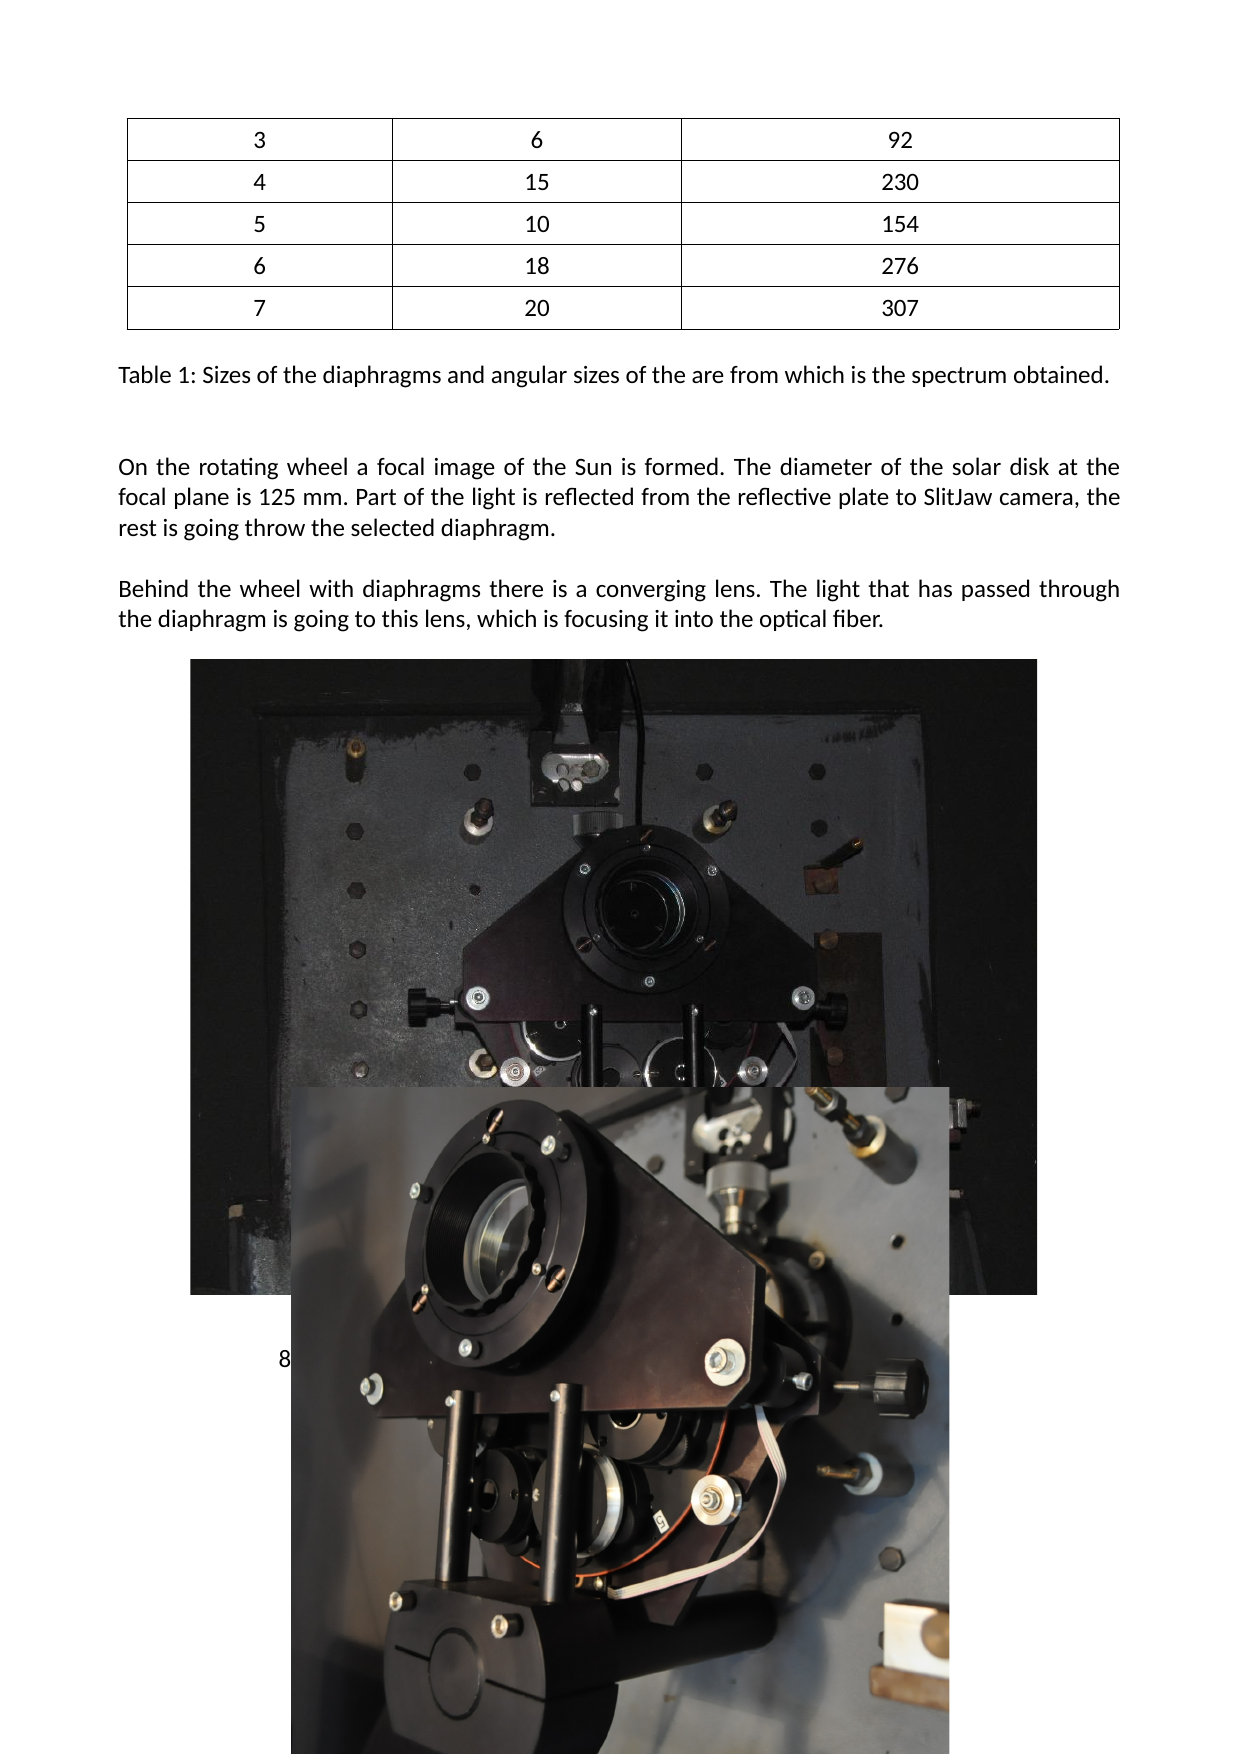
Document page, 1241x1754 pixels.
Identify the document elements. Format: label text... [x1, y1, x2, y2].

text Table 1: Sizes of the diaphragms and angular sizes of the are from which is the spectrum obtained. [118, 359, 1122, 390]
table_cell 230 [682, 161, 1119, 202]
table_cell 154 [682, 203, 1119, 244]
table_cell 3 [128, 119, 392, 160]
table_cell 18 [393, 245, 681, 286]
table_cell 5 [128, 203, 392, 244]
table_cell 20 [393, 287, 681, 328]
table_cell 6 [393, 119, 681, 160]
text Behind the wheel with diaphragms there is a converging lens. The light that has passed through the diaphragm is going to this lens, which is focusing it into the optical fiber. [118, 542, 1122, 634]
text On the rotating wheel a focal image of the Sun is formed. The diameter of the solar disk at the focal plane is 125 mm. Part of the light is reflected from the reflective plate to SlitJaw camera, the rest is going throw the selected diaphragm. [118, 451, 1122, 542]
table_cell 92 [682, 119, 1119, 160]
table_cell 7 [128, 287, 392, 328]
picture [190, 659, 1038, 1754]
table_cell 4 [128, 161, 392, 202]
text 8 [118, 1343, 291, 1374]
table_cell 15 [393, 161, 681, 202]
table_cell 307 [682, 287, 1119, 328]
table_cell 10 [393, 203, 681, 244]
table_cell 6 [128, 245, 392, 286]
table_cell 276 [682, 245, 1119, 286]
text [950, 1343, 1122, 1374]
